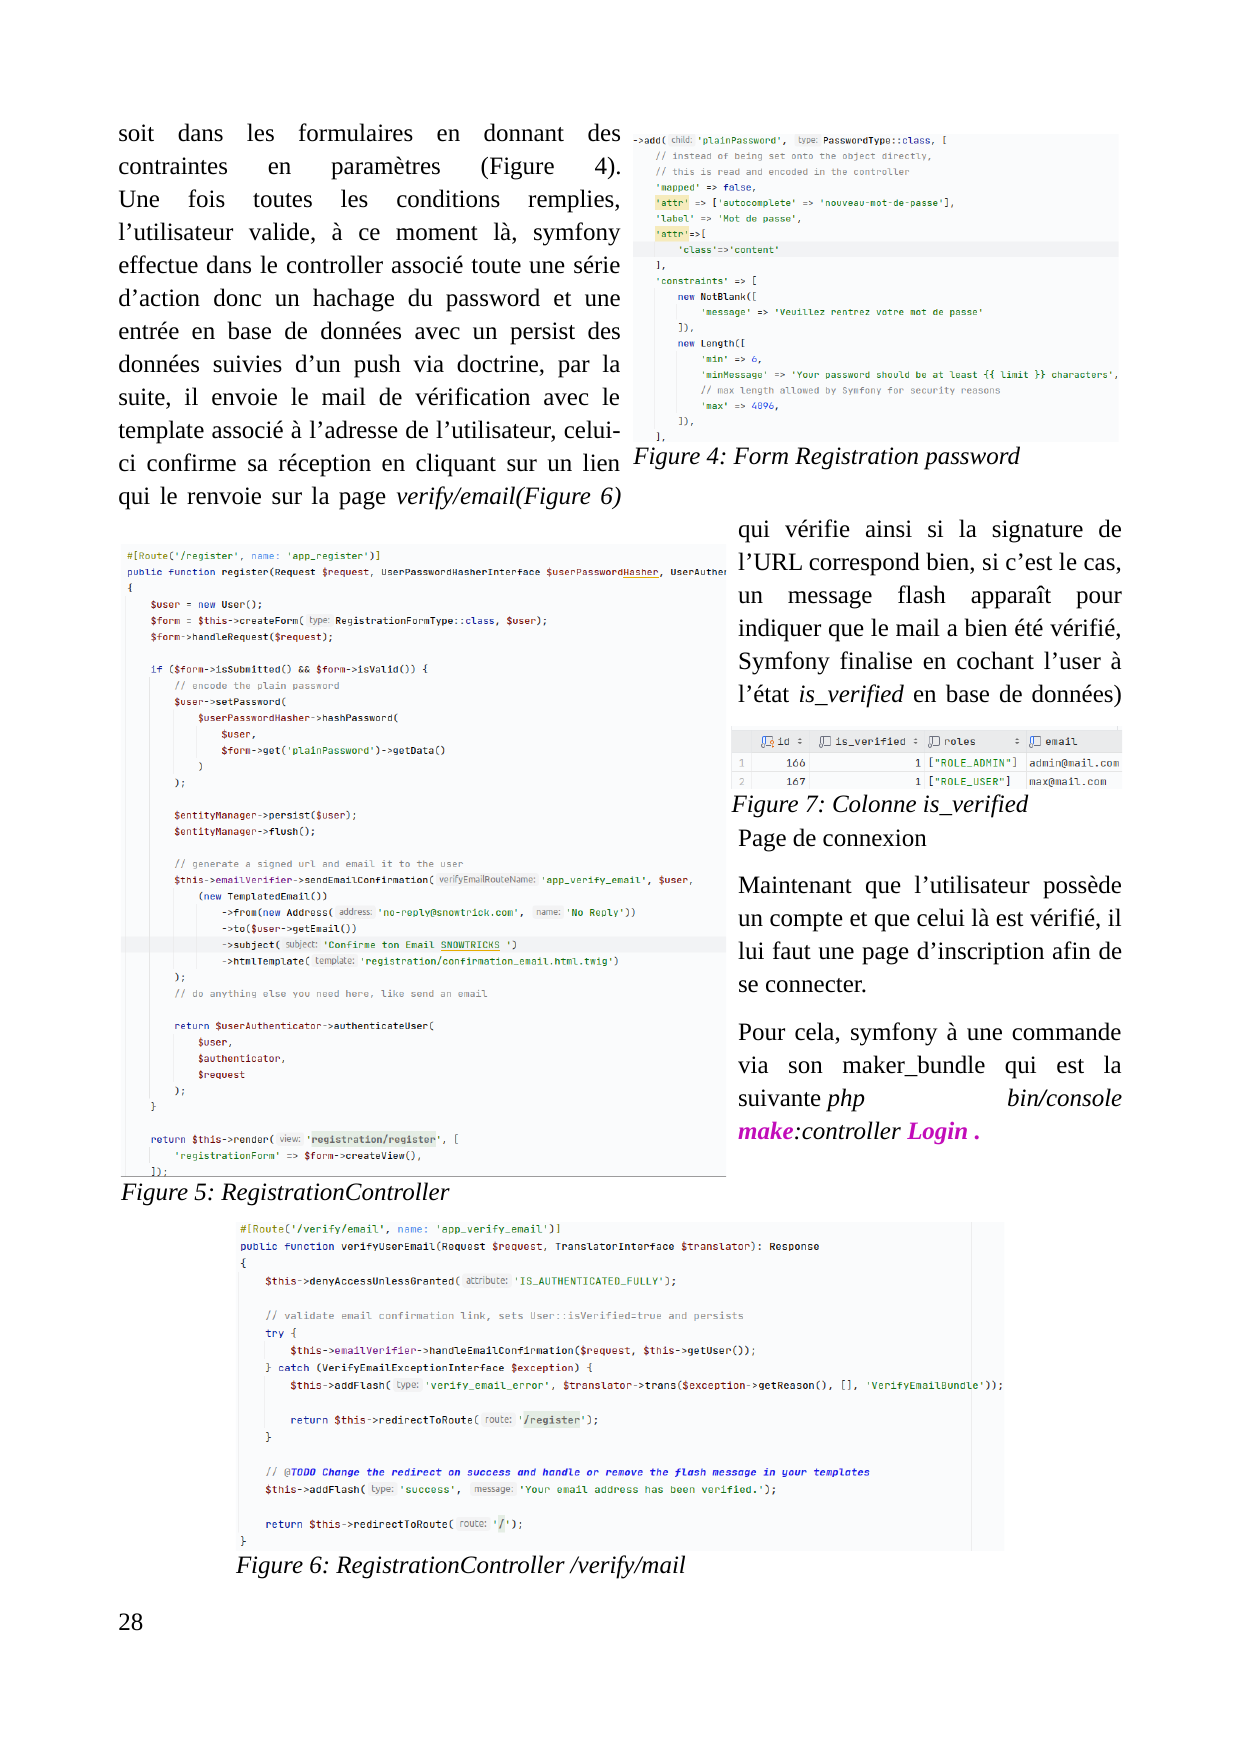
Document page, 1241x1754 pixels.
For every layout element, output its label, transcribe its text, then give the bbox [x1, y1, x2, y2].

text Figure 7: Colonne is_verified [731, 789, 1122, 817]
text soit dans les formulaires en donnant des contraintes en paramètres (Figure 4). Une fois toutes les conditions remplies, l’utilisateur valide, à ce moment là, symfony effectue dans le controller associé toute une série d’action donc un hachage du password et une entrée en base de données avec un persist des données suivies d’un push via doctrine, par la suite, il envoie le mail de vérification avec le template associé à l’adresse de l’utilisateur, celui-ci confirme sa réception en cliquant sur un lien qui le renvoie sur la page verify/email(Figure 6) qui vérifie ainsi si la signature de l’URL correspond bien, si c’est le cas, un message flash apparaît pour indiquer que le mail a bien été vérifié, Symfony finalise en cochant l’user à l’état is_verified en base de données) Page de connexion [118, 118, 1122, 851]
text Pour cela, symfony à une commande via son maker_bundle qui est la suivante php bin/console make:controller Login . [727, 1017, 1122, 1145]
picture [235, 1222, 1005, 1551]
text Figure 5: RegistrationController [121, 1177, 726, 1205]
picture [731, 726, 1123, 789]
picture [633, 134, 1119, 442]
text Figure 4: Form Registration password [633, 442, 1118, 470]
picture [120, 544, 727, 1177]
text Maintenant que l’utilisateur possède un compte et que celui là est vérifié, il lui faut une page d’inscription afin de se connecter. [727, 870, 1122, 998]
text Figure 6: RegistrationController /verify/mail [236, 1551, 1004, 1579]
